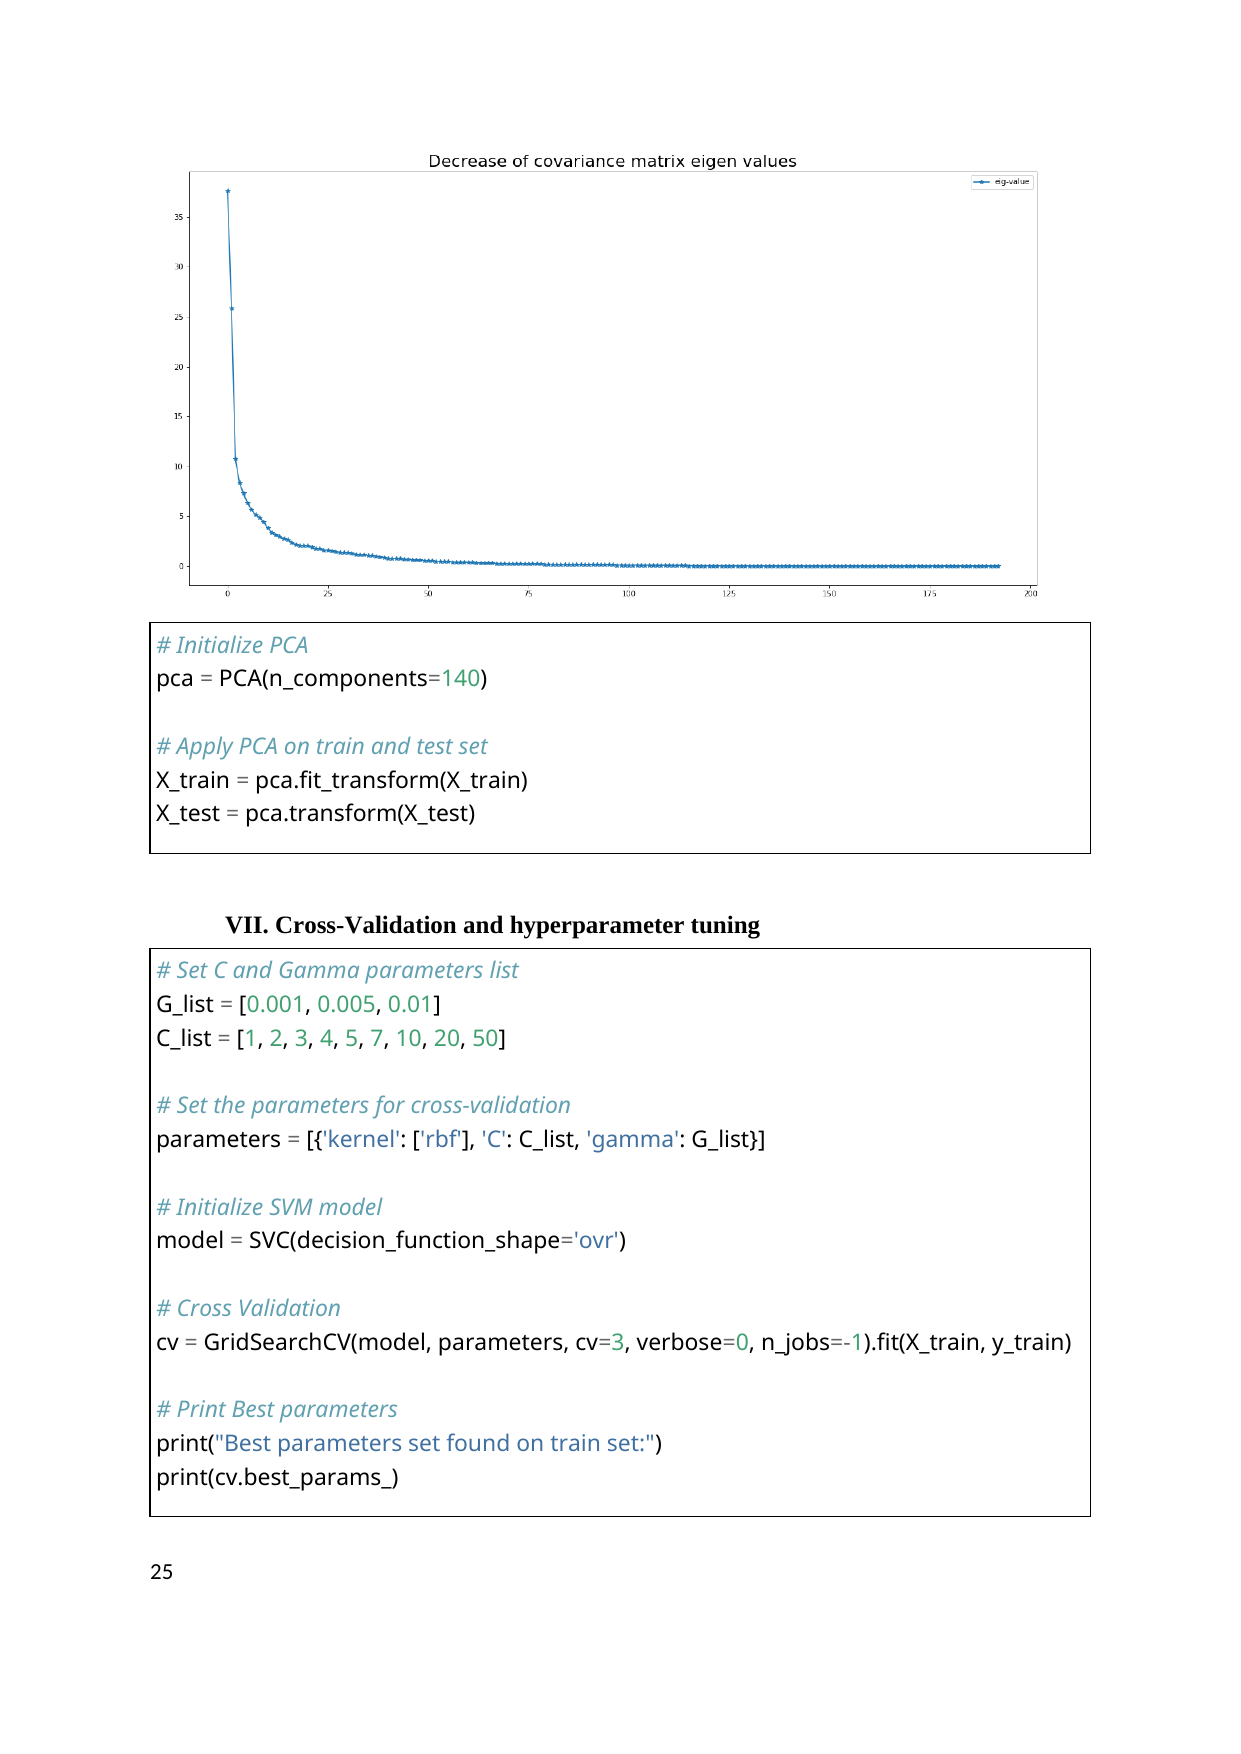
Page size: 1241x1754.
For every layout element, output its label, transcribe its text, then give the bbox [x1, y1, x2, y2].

table_header # Initialize PCA pca = PCA(n_components=140) # Apply PCA on train and test set X_train = pca.fit_transform(X_train) X_test = pca.transform(X_test) [151, 623, 1090, 853]
subtitle VII. Cross-Validation and hyperparameter tuning [150, 910, 1090, 939]
table_header # Set C and Gamma parameters list G_list = [0.001, 0.005, 0.01] C_list = [1, 2, 3, 4, 5, 7, 10, 20, 50] # Set the parameters for cross-validation parameters = [{'kernel': ['rbf'], 'C': C_list, 'gamma': G_list}] # Initialize SVM model model = SVC(decision_function_shape='ovr') # Cross Validation cv = GridSearchCV(model, parameters, cv=3, verbose=0, n_jobs=-1).fit(X_train, y_train) # Print Best parameters print("Best parameters set found on train set:") print(cv.best_params_) [151, 949, 1090, 1516]
picture [168, 150, 1044, 603]
